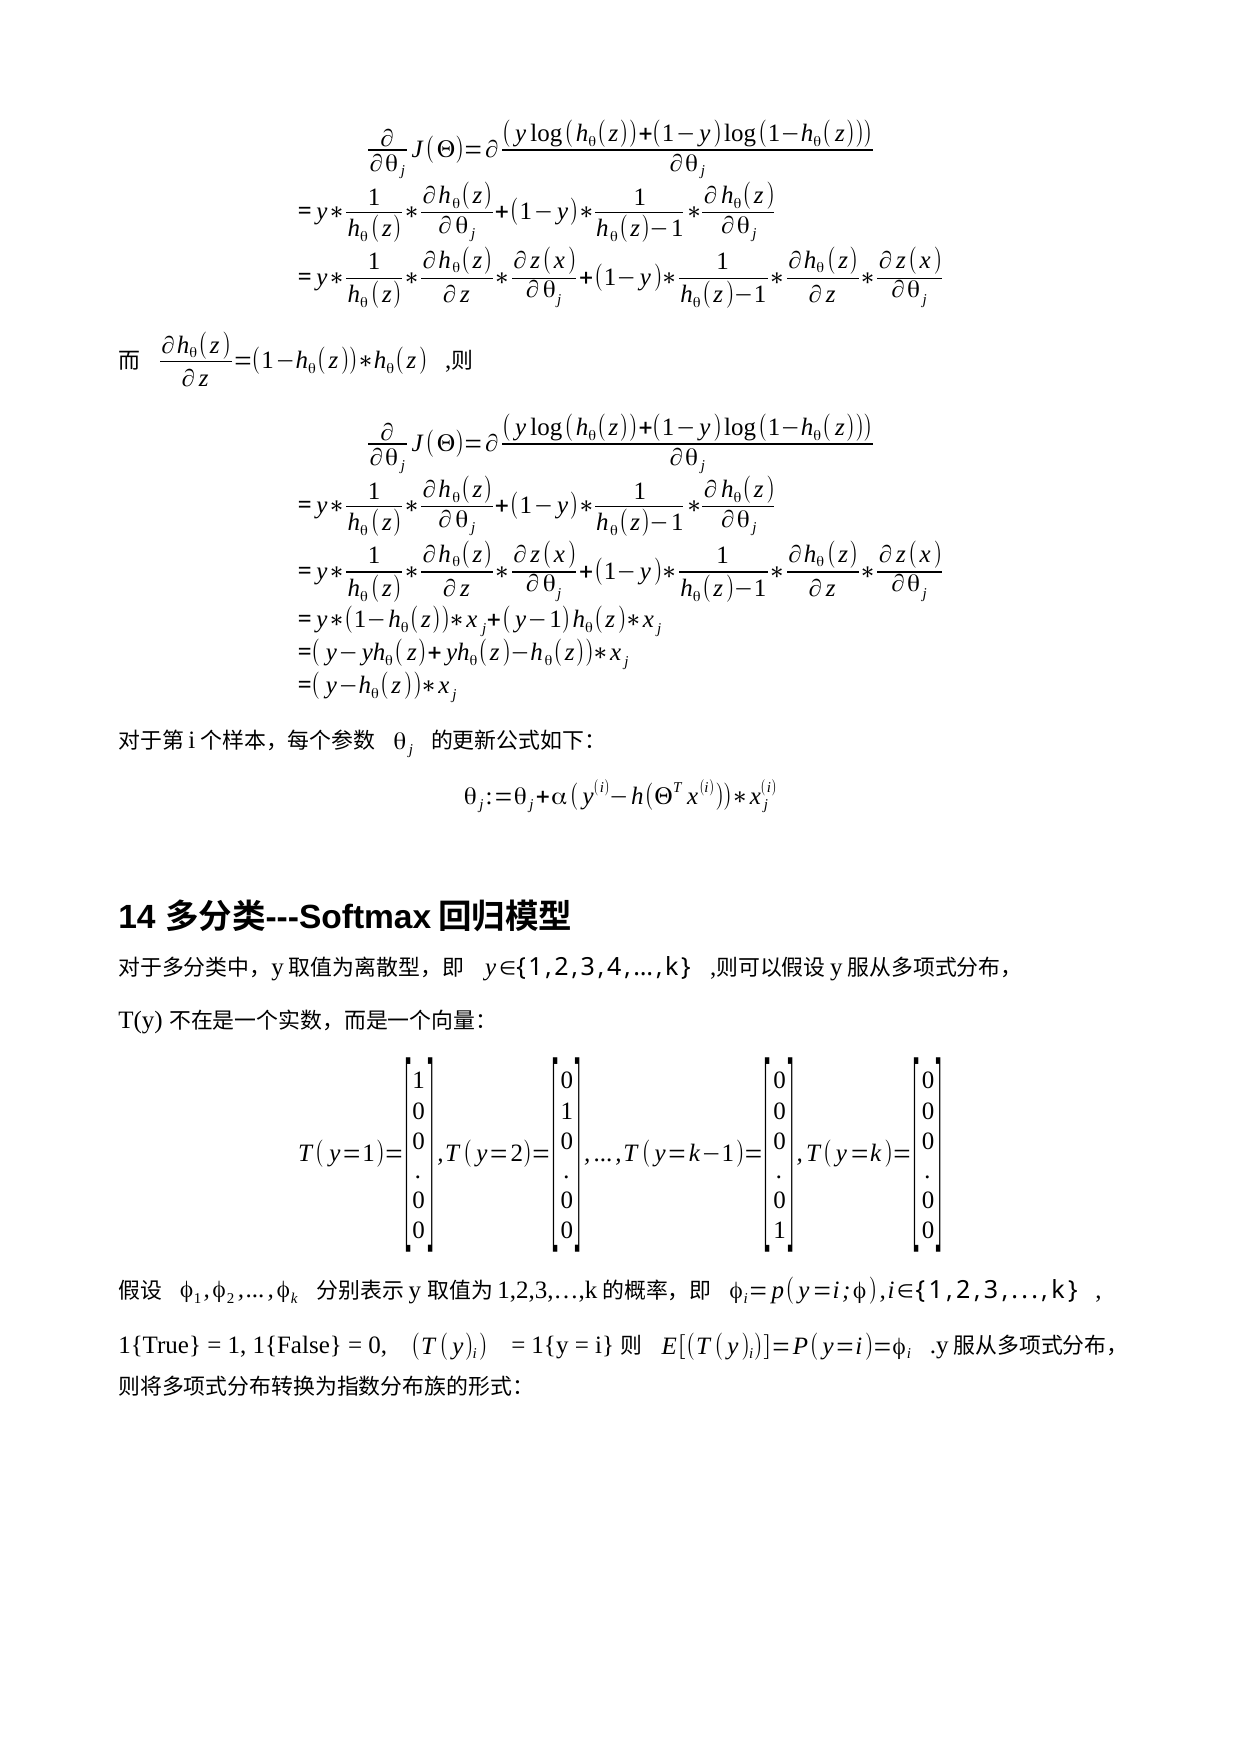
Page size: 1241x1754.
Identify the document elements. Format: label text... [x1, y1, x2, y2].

text 对于多分类中，y取值为离散型，即,则可以假设y服从多项式分布， [118, 950, 1122, 982]
text 假设分别表示y 取值为1,2,3,…,k的概率，即, [118, 1273, 1122, 1307]
text 对于第i个样本，每个参数的更新公式如下： [118, 723, 1122, 758]
text T(y) 不在是一个实数，而是一个向量： [118, 1003, 1122, 1034]
subtitle 14 多分类---Softmax回归模型 [118, 889, 1122, 938]
text 1{True} = 1, 1{False} = 0, = 1{y = i} 则.y服从多项式分布，则将多项式分布转换为指数分布族的形式： [118, 1328, 1122, 1401]
text 而,则 [118, 330, 1122, 391]
